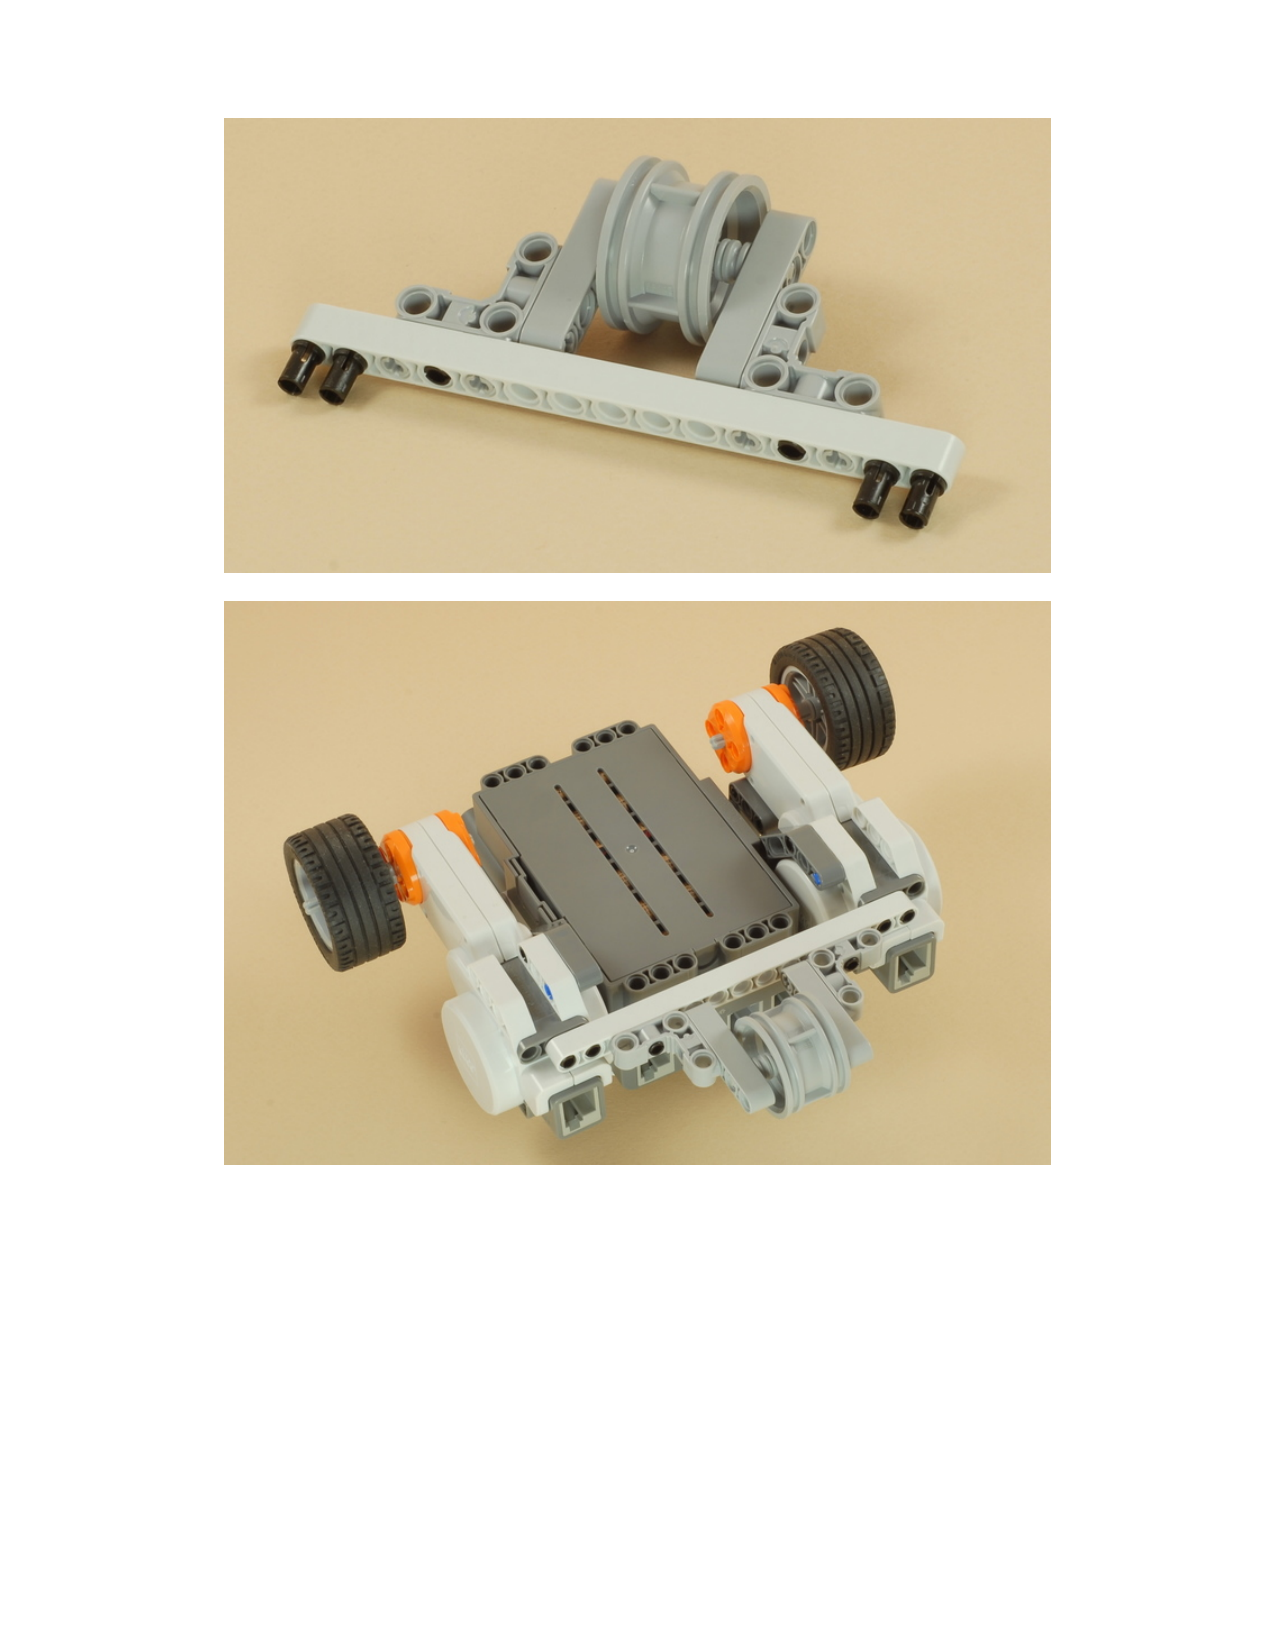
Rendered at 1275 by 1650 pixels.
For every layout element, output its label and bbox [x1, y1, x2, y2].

picture [224, 118, 1051, 573]
picture [224, 601, 1051, 1165]
